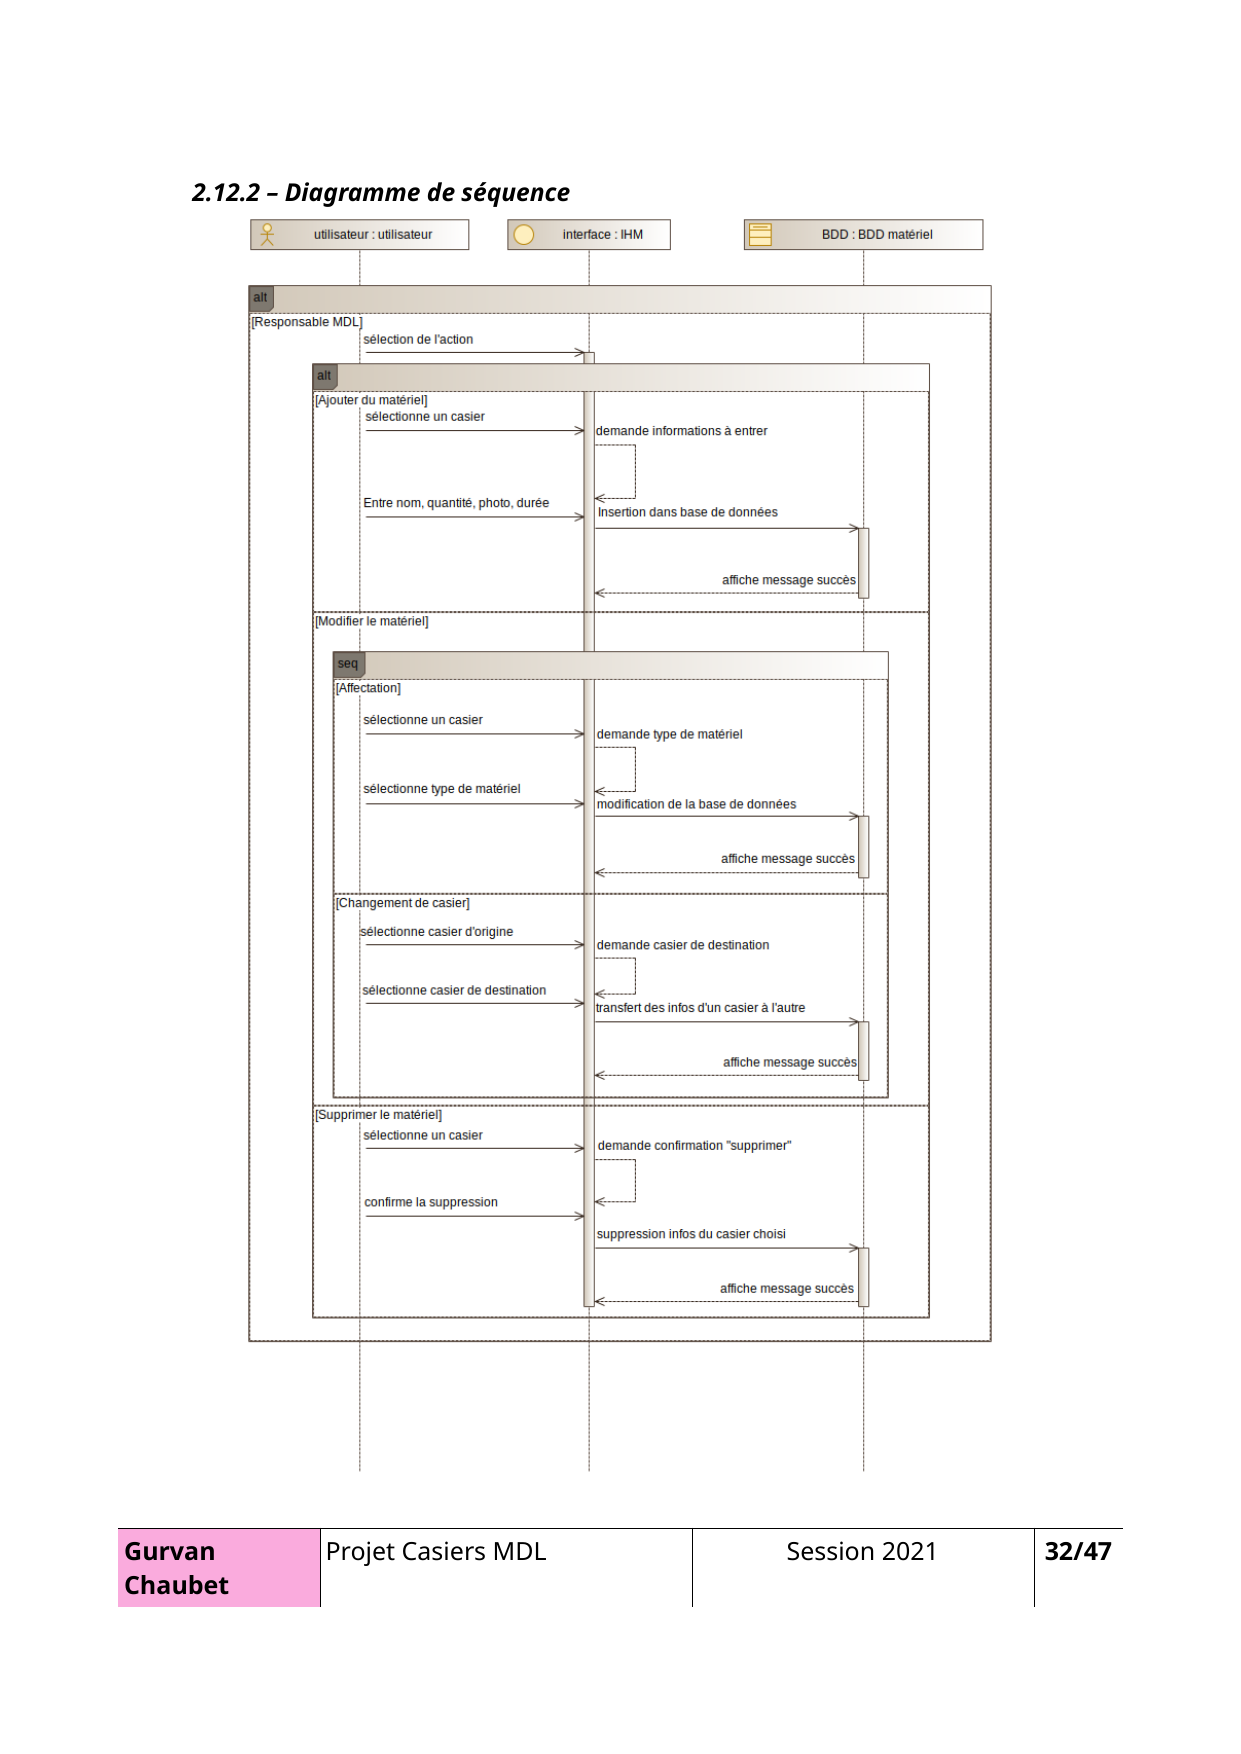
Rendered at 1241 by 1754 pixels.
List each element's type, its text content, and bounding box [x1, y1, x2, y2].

subtitle 2.12.2 – Diagramme de séquence [118, 176, 1122, 209]
picture [238, 209, 1002, 1482]
